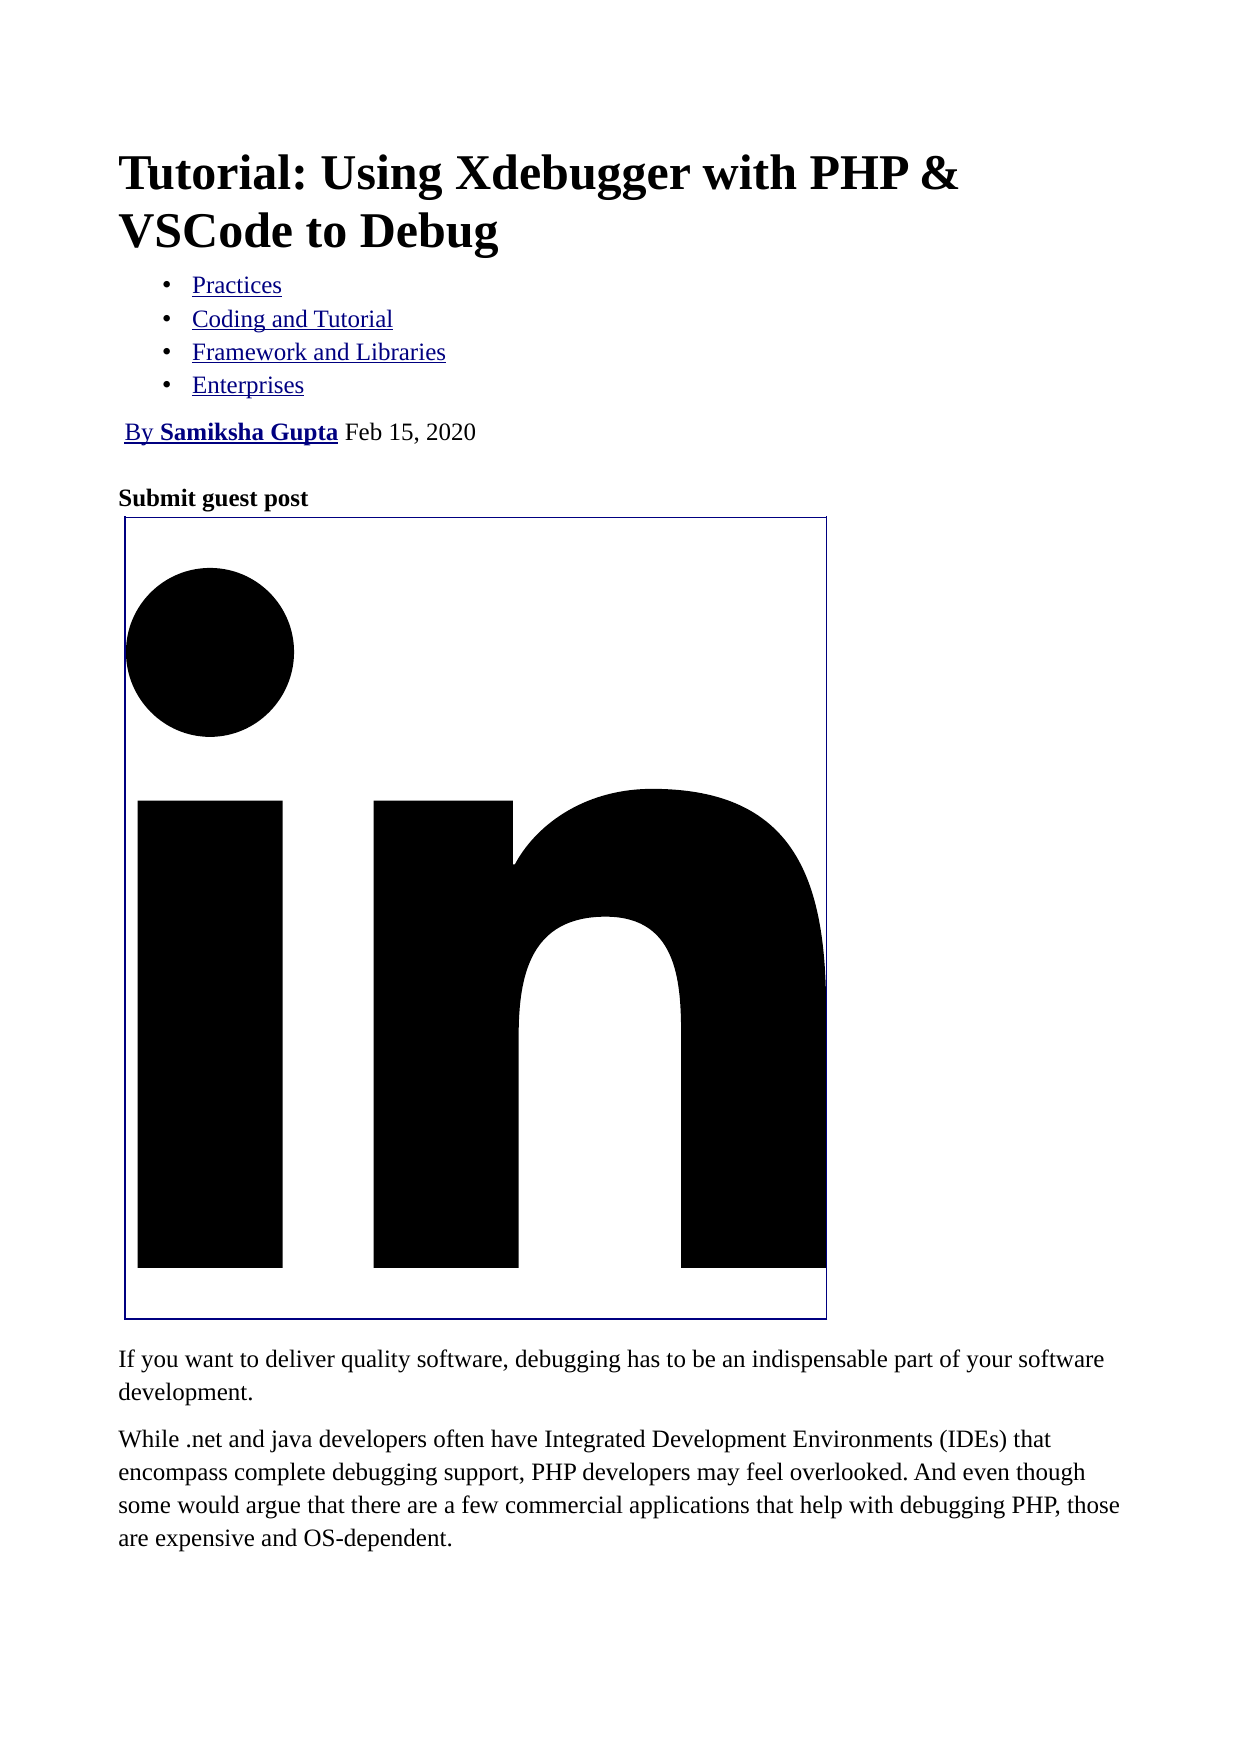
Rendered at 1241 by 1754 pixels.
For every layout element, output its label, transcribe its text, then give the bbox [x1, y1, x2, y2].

text While .net and java developers often have Integrated Development Environments (IDEs) that encompass complete debugging support, PHP developers may feel overlooked. And even though some would argue that there are a few commercial applications that help with debugging PHP, those are expensive and OS-dependent. [118, 1424, 1122, 1552]
text If you want to deliver quality software, debugging has to be an indispensable part of your software development. [118, 1344, 1122, 1406]
list Coding and Tutorial [162, 304, 1122, 332]
list Enterprises [162, 370, 1122, 398]
list Practices [162, 271, 1122, 299]
text Submit guest post [118, 483, 1122, 512]
subtitle Tutorial: Using Xdebugger with PHP & VSCode to Debug [118, 143, 1122, 258]
list Framework and Libraries [162, 337, 1122, 365]
text By Samiksha Gupta Feb 15, 2020 [118, 417, 1122, 446]
